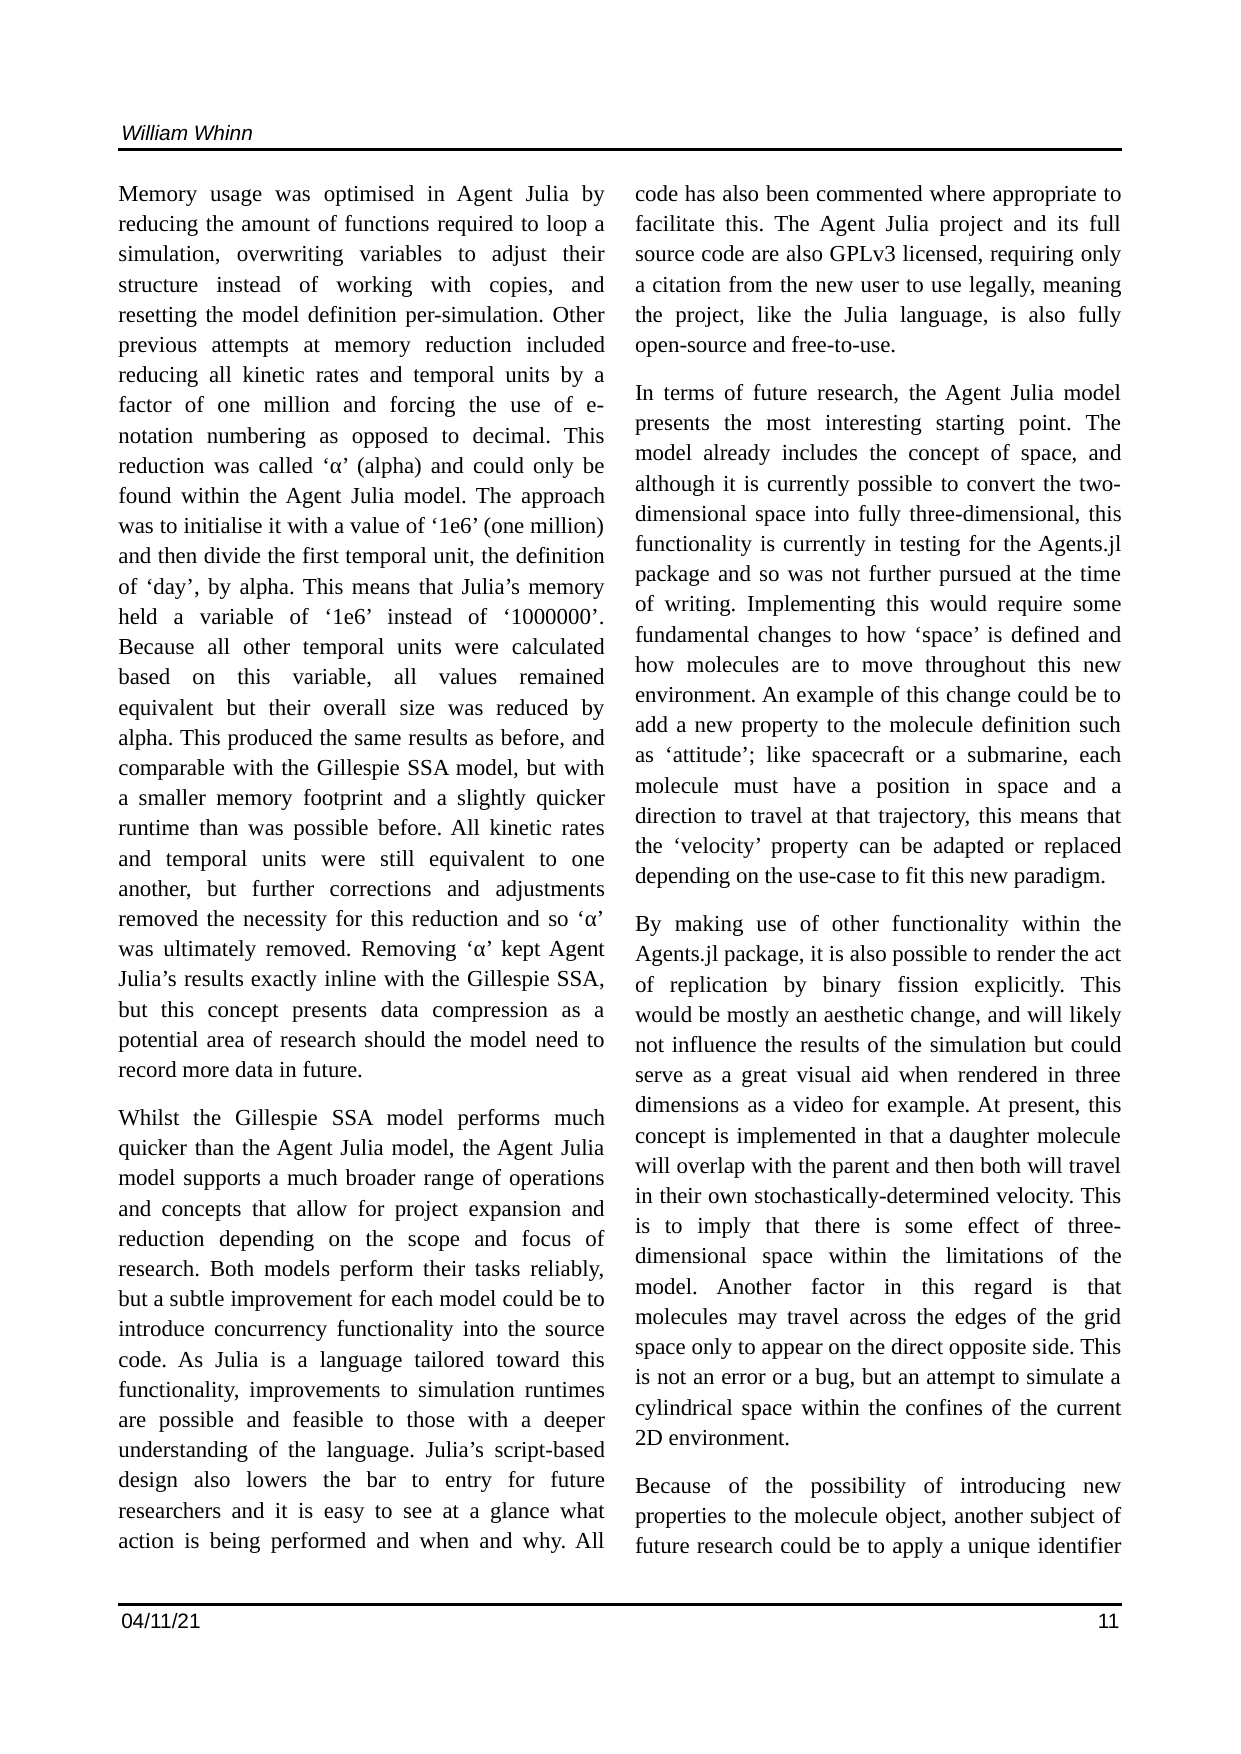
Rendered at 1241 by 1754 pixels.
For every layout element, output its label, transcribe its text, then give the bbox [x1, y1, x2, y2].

text Whilst the Gillespie SSA model performs much quicker than the Agent Julia model, the Agent Julia model supports a much broader range of operations and concepts that allow for project expansion and reduction depending on the scope and focus of research. Both models perform their tasks reliably, but a subtle improvement for each model could be to introduce concurrency functionality into the source code. As Julia is a language tailored toward this functionality, improvements to simulation runtimes are possible and feasible to those with a deeper understanding of the language. Julia’s script-based design also lowers the bar to entry for future researchers and it is easy to see at a glance what action is being performed and when and why. All [118, 1104, 605, 1553]
text Memory usage was optimised in Agent Julia by reducing the amount of functions required to loop a simulation, overwriting variables to adjust their structure instead of working with copies, and resetting the model definition per-simulation. Other previous attempts at memory reduction included reducing all kinetic rates and temporal units by a factor of one million and forcing the use of e-notation numbering as opposed to decimal. This reduction was called ‘α’ (alpha) and could only be found within the Agent Julia model. The approach was to initialise it with a value of ‘1e6’ (one million) and then divide the first temporal unit, the definition of ‘day’, by alpha. This means that Julia’s memory held a variable of ‘1e6’ instead of ‘1000000’. Because all other temporal units were calculated based on this variable, all values remained equivalent but their overall size was reduced by alpha. This produced the same results as before, and comparable with the Gillespie SSA model, but with a smaller memory footprint and a slightly quicker runtime than was possible before. All kinetic rates and temporal units were still equivalent to one another, but further corrections and adjustments removed the necessity for this reduction and so ‘α’ was ultimately removed. Removing ‘α’ kept Agent Julia’s results exactly inline with the Gillespie SSA, but this concept presents data compression as a potential area of research should the model need to record more data in future. [118, 180, 605, 1082]
text By making use of other functionality within the Agents.jl package, it is also possible to render the act of replication by binary fission explicitly. This would be mostly an aesthetic change, and will likely not influence the results of the simulation but could serve as a great visual aid when rendered in three dimensions as a video for example. At present, this concept is implemented in that a daughter molecule will overlap with the parent and then both will travel in their own stochastically-determined velocity. This is to imply that there is some effect of three-dimensional space within the limitations of the model. Another factor in this regard is that molecules may travel across the edges of the grid space only to appear on the direct opposite side. This is not an error or a bug, but an attempt to simulate a cylindrical space within the confines of the current 2D environment. [635, 910, 1122, 1450]
text code has also been commented where appropriate to facilitate this. The Agent Julia project and its full source code are also GPLv3 licensed, requiring only a citation from the new user to use legally, meaning the project, like the Julia language, is also fully open-source and free-to-use. [635, 180, 1122, 357]
text In terms of future research, the Agent Julia model presents the most interesting starting point. The model already includes the concept of space, and although it is currently possible to convert the two-dimensional space into fully three-dimensional, this functionality is currently in testing for the Agents.jl package and so was not further pursued at the time of writing. Implementing this would require some fundamental changes to how ‘space’ is defined and how molecules are to move throughout this new environment. An example of this change could be to add a new property to the molecule definition such as ‘attitude’; like spacecraft or a submarine, each molecule must have a position in space and a direction to travel at that trajectory, this means that the ‘velocity’ property can be adapted or replaced depending on the use-case to fit this new paradigm. [635, 379, 1122, 889]
text Because of the possibility of introducing new properties to the molecule object, another subject of future research could be to apply a unique identifier [635, 1472, 1122, 1558]
